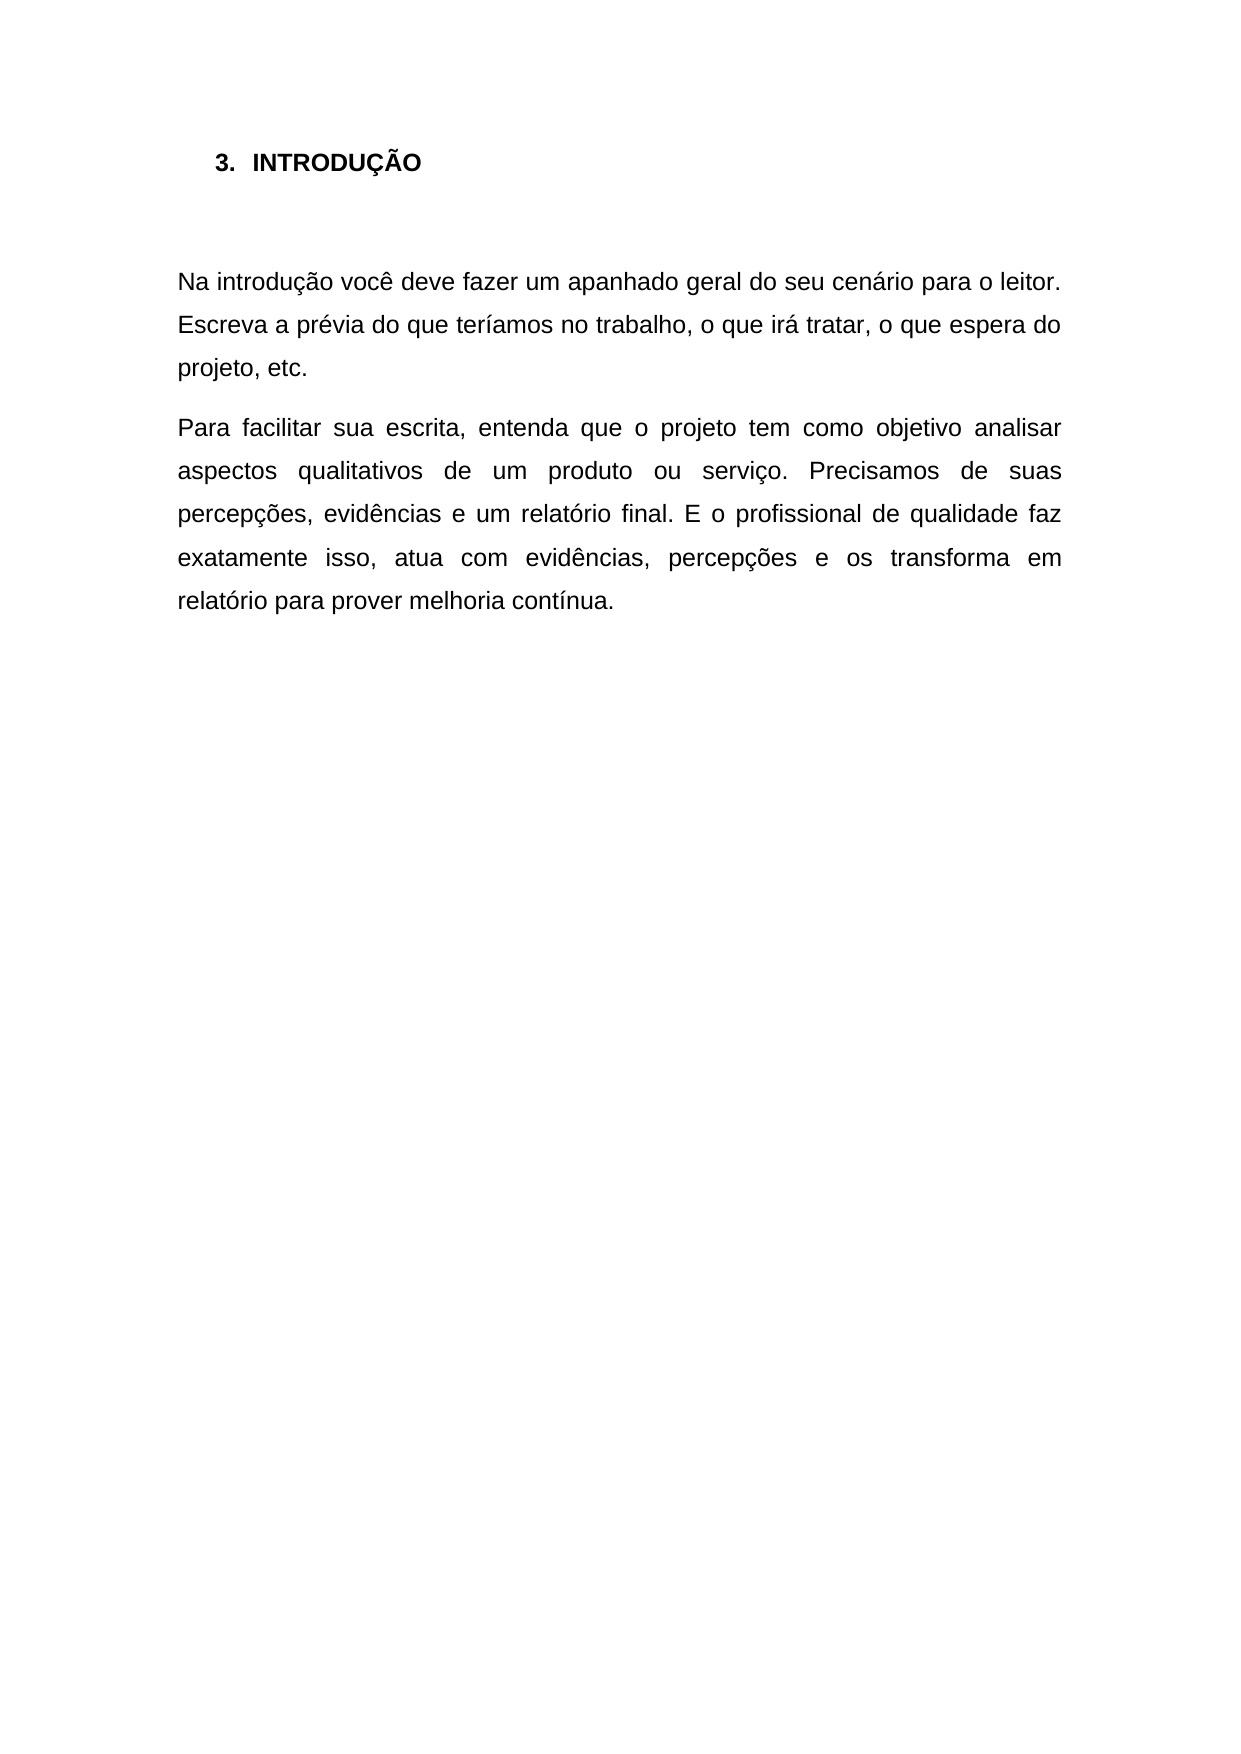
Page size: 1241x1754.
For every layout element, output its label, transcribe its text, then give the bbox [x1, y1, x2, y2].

text Na introdução você deve fazer um apanhado geral do seu cenário para o leitor. Escreva a prévia do que teríamos no trabalho, o que irá tratar, o que espera do projeto, etc. [177, 267, 1063, 382]
text Para facilitar sua escrita, entenda que o projeto tem como objetivo analisar aspectos qualitativos de um produto ou serviço. Precisamos de suas percepções, evidências e um relatório final. E o profissional de qualidade faz exatamente isso, atua com evidências, percepções e os transforma em relatório para prover melhoria contínua. [177, 413, 1063, 614]
subtitle INTRODUÇÃO [215, 148, 1063, 176]
